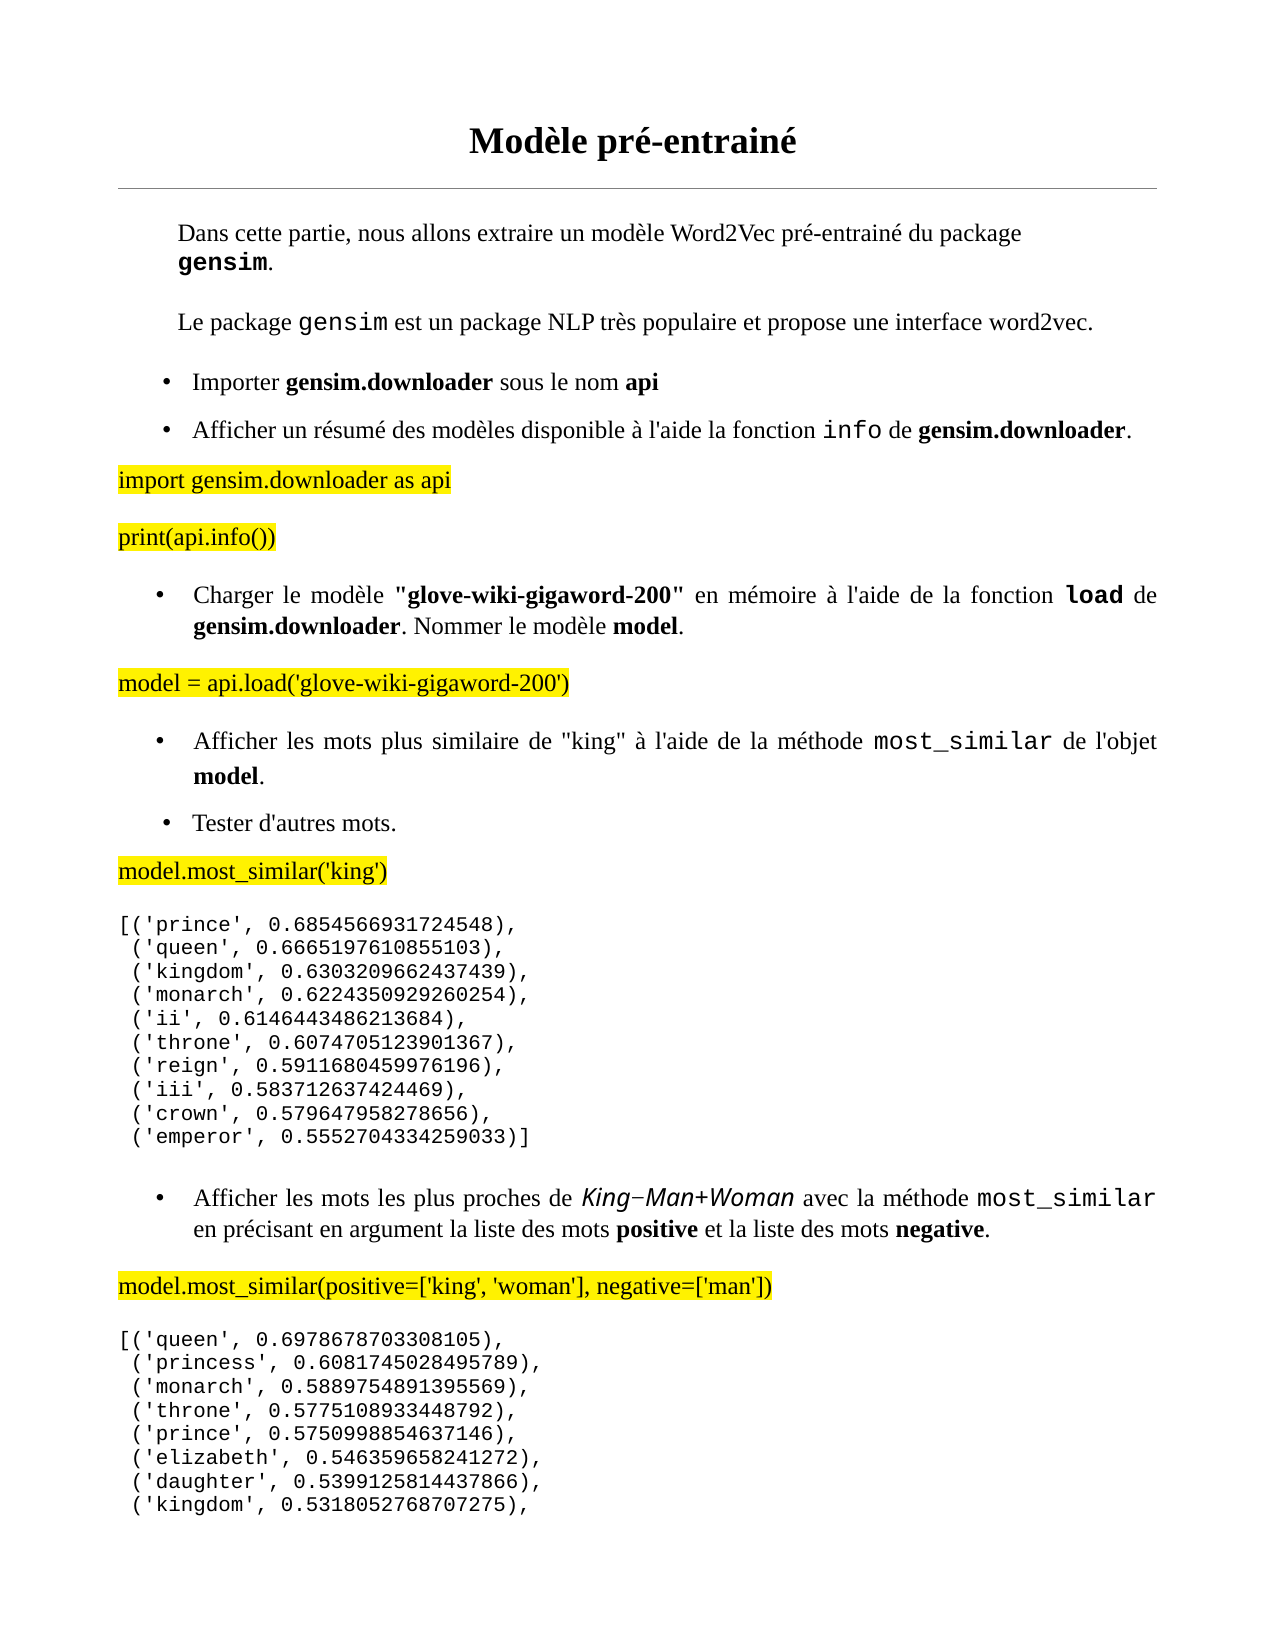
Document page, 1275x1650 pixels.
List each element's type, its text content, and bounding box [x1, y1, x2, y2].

text ('daughter', 0.5399125814437866), [118, 1471, 1157, 1494]
list Afficher les mots plus similaire de "king" à l'aide de la méthode most_similar de l'objet model. [156, 726, 1157, 789]
text ('monarch', 0.5889754891395569), [118, 1376, 1157, 1400]
text ('throne', 0.5775108933448792), [118, 1400, 1157, 1423]
text model.most_similar(positive=['king', 'woman'], negative=['man']) [118, 1271, 1157, 1300]
text ('monarch', 0.6224350929260254), [118, 984, 1157, 1008]
text ('elizabeth', 0.546359658241272), [118, 1447, 1157, 1471]
text ('queen', 0.6665197610855103), [118, 937, 1157, 961]
text ('kingdom', 0.6303209662437439), [118, 961, 1157, 984]
text ('ii', 0.6146443486213684), [118, 1008, 1157, 1032]
text model.most_similar('king') [118, 856, 1157, 885]
text Dans cette partie, nous allons extraire un modèle Word2Vec pré-entrainé du package gensim. [177, 218, 1098, 277]
list Charger le modèle "glove-wiki-gigaword-200" en mémoire à l'aide de la fonction load de gensim.downloader. Nommer le modèle model. [156, 580, 1157, 639]
text import gensim.downloader as api [118, 465, 1157, 494]
text Le package gensim est un package NLP très populaire et propose une interface word2vec. [177, 307, 1098, 338]
text ('throne', 0.6074705123901367), [118, 1032, 1157, 1055]
subtitle Modèle pré-entrainé [118, 118, 1157, 161]
text [('queen', 0.6978678703308105), [118, 1329, 1157, 1352]
text ('prince', 0.5750998854637146), [118, 1423, 1157, 1447]
text ('reign', 0.5911680459976196), [118, 1055, 1157, 1079]
text ('princess', 0.6081745028495789), [118, 1352, 1157, 1376]
list Afficher les mots les plus proches de King−Man+Woman avec la méthode most_similar en précisant en argument la liste des mots positive et la liste des mots negative. [156, 1179, 1157, 1242]
text [('prince', 0.6854566931724548), [118, 913, 1157, 937]
text ('iii', 0.583712637424469), [118, 1079, 1157, 1103]
list Afficher un résumé des modèles disponible à l'aide la fonction info de gensim.downloader. [162, 415, 1157, 446]
list Importer gensim.downloader sous le nom api [162, 367, 1157, 396]
list Tester d'autres mots. [162, 808, 1157, 837]
text model = api.load('glove-wiki-gigaword-200') [118, 668, 1157, 697]
text print(api.info()) [118, 522, 1157, 551]
text ('emperor', 0.5552704334259033)] [118, 1126, 1157, 1150]
text ('kingdom', 0.5318052768707275), [118, 1494, 1157, 1518]
text ('crown', 0.579647958278656), [118, 1103, 1157, 1126]
